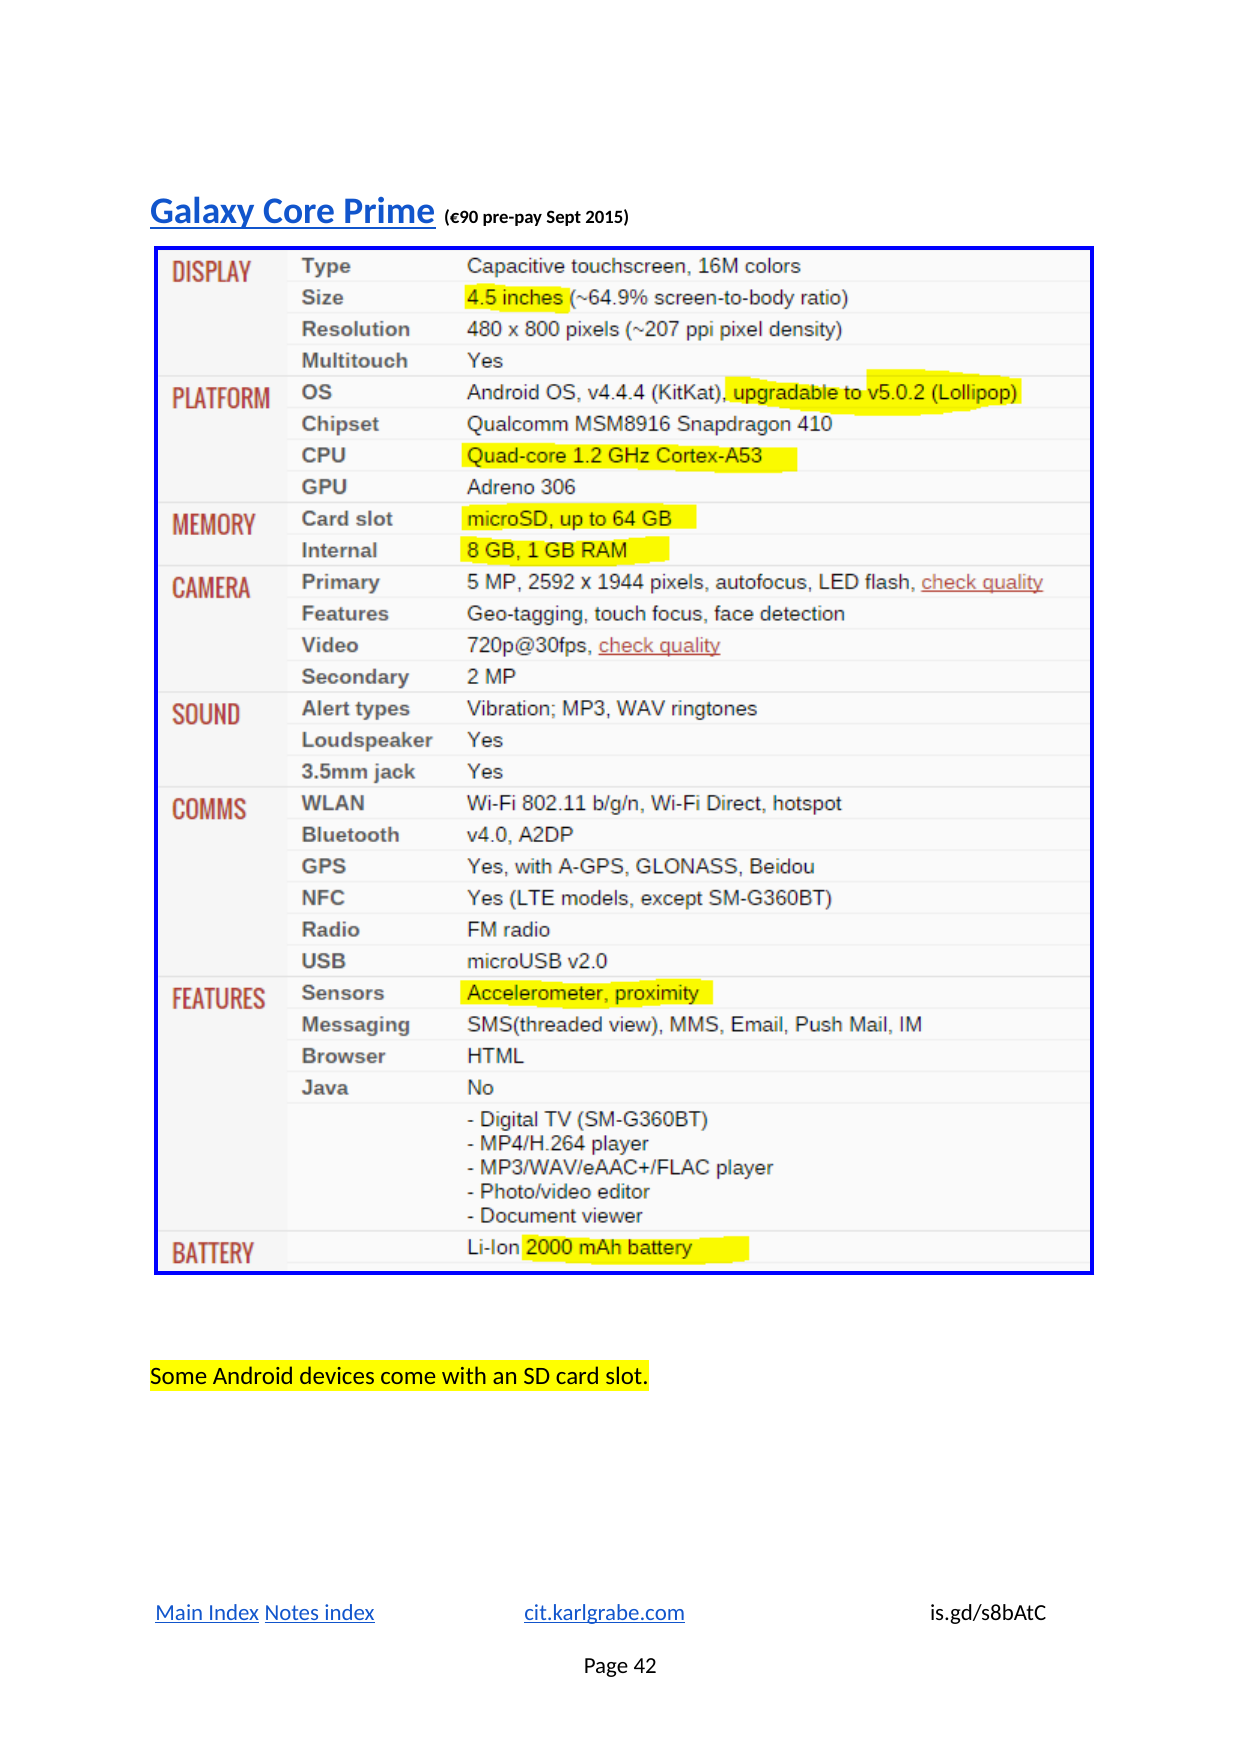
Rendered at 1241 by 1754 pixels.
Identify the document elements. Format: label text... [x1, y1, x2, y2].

subtitle Galaxy Core Prime (€90 pre-pay Sept 2015) [150, 187, 1090, 233]
picture [158, 250, 1090, 1271]
text Some Android devices come with an SD card slot. [150, 1360, 1090, 1391]
